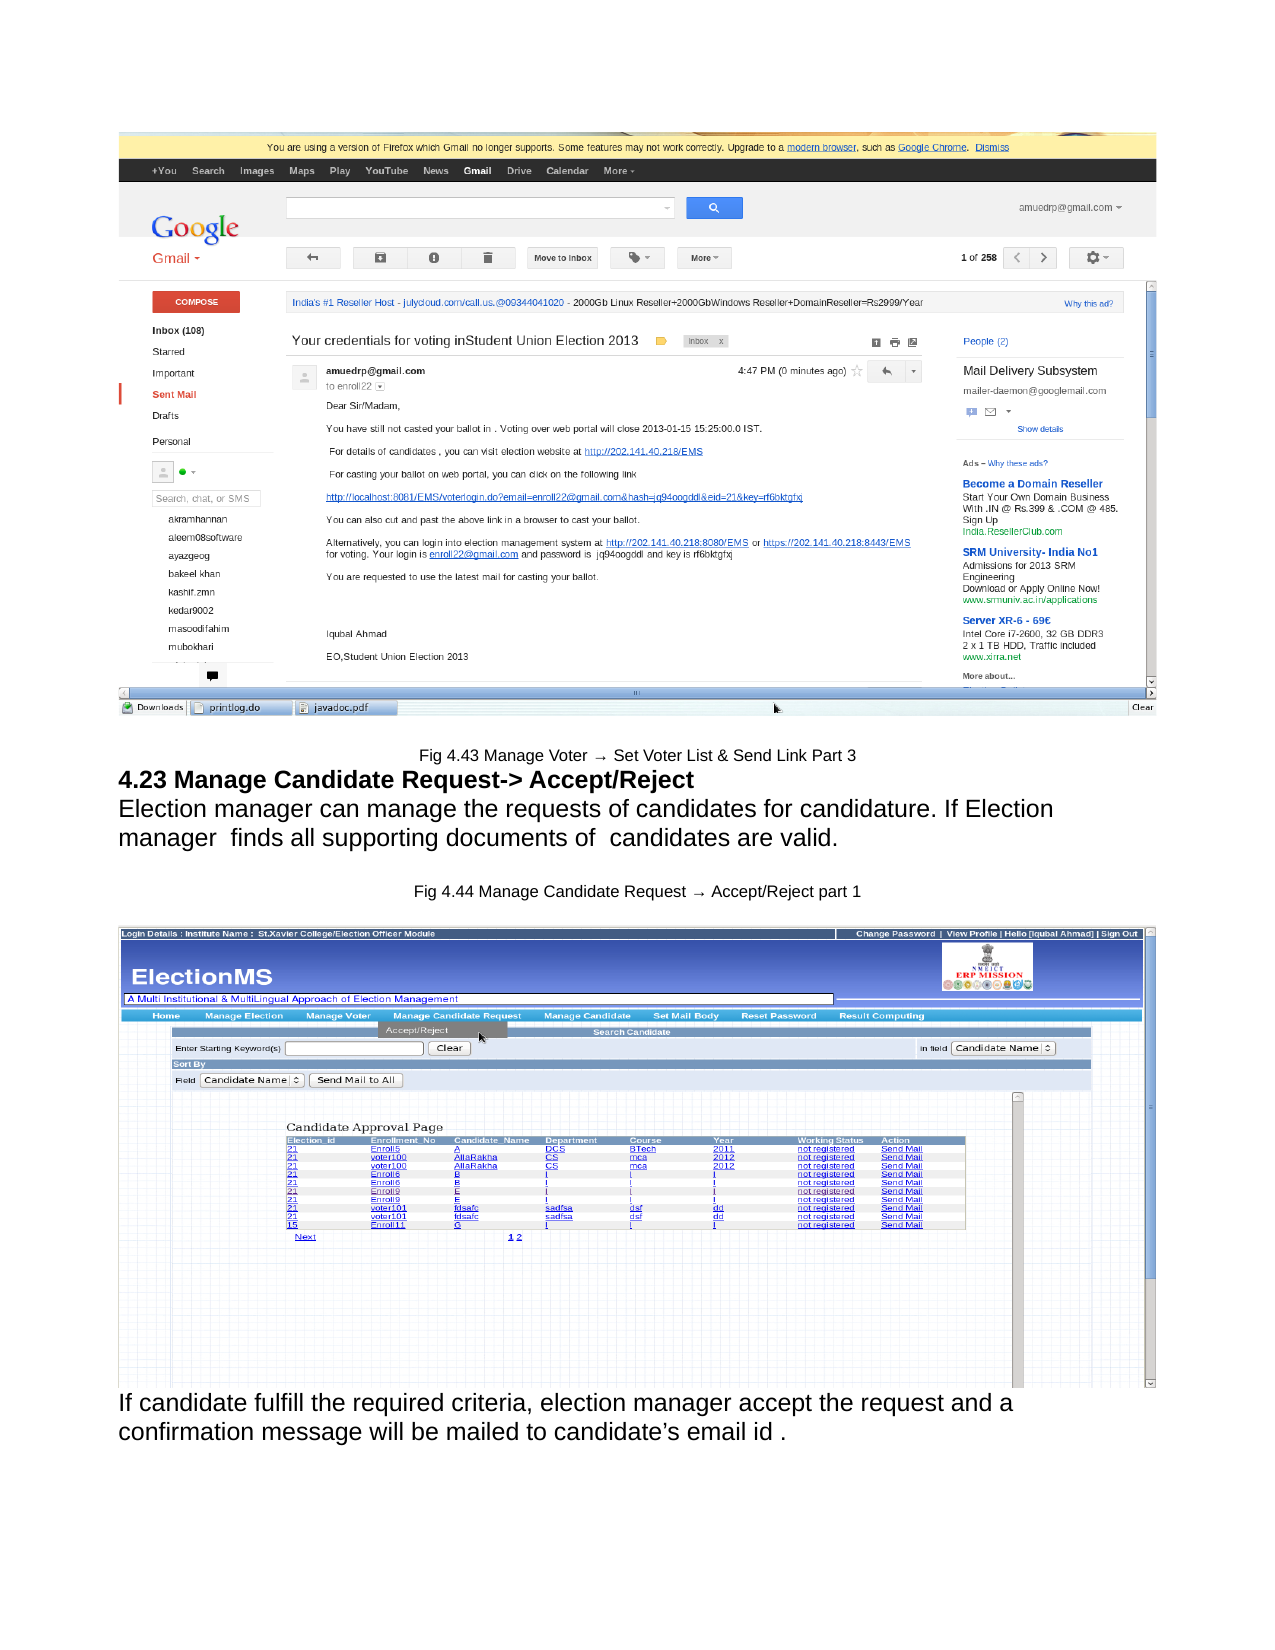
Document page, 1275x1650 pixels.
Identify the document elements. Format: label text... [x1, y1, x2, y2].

text If candidate fulfill the required criteria, election manager accept the request and a confirmation message will be mailed to candidate’s email id . [118, 901, 1157, 1445]
text Election manager can manage the requests of candidates for candidature. If Election manager finds all supporting documents of candidates are valid. [118, 794, 1157, 852]
picture [118, 132, 1157, 716]
text Fig 4.44 Manage Candidate Request → Accept/Reject part 1 [118, 880, 1157, 901]
text 4.23 Manage Candidate Request-> Accept/Reject [118, 765, 1157, 794]
picture [118, 924, 1156, 1388]
text Fig 4.43 Manage Voter → Set Voter List & Send Link Part 3 [118, 744, 1157, 765]
